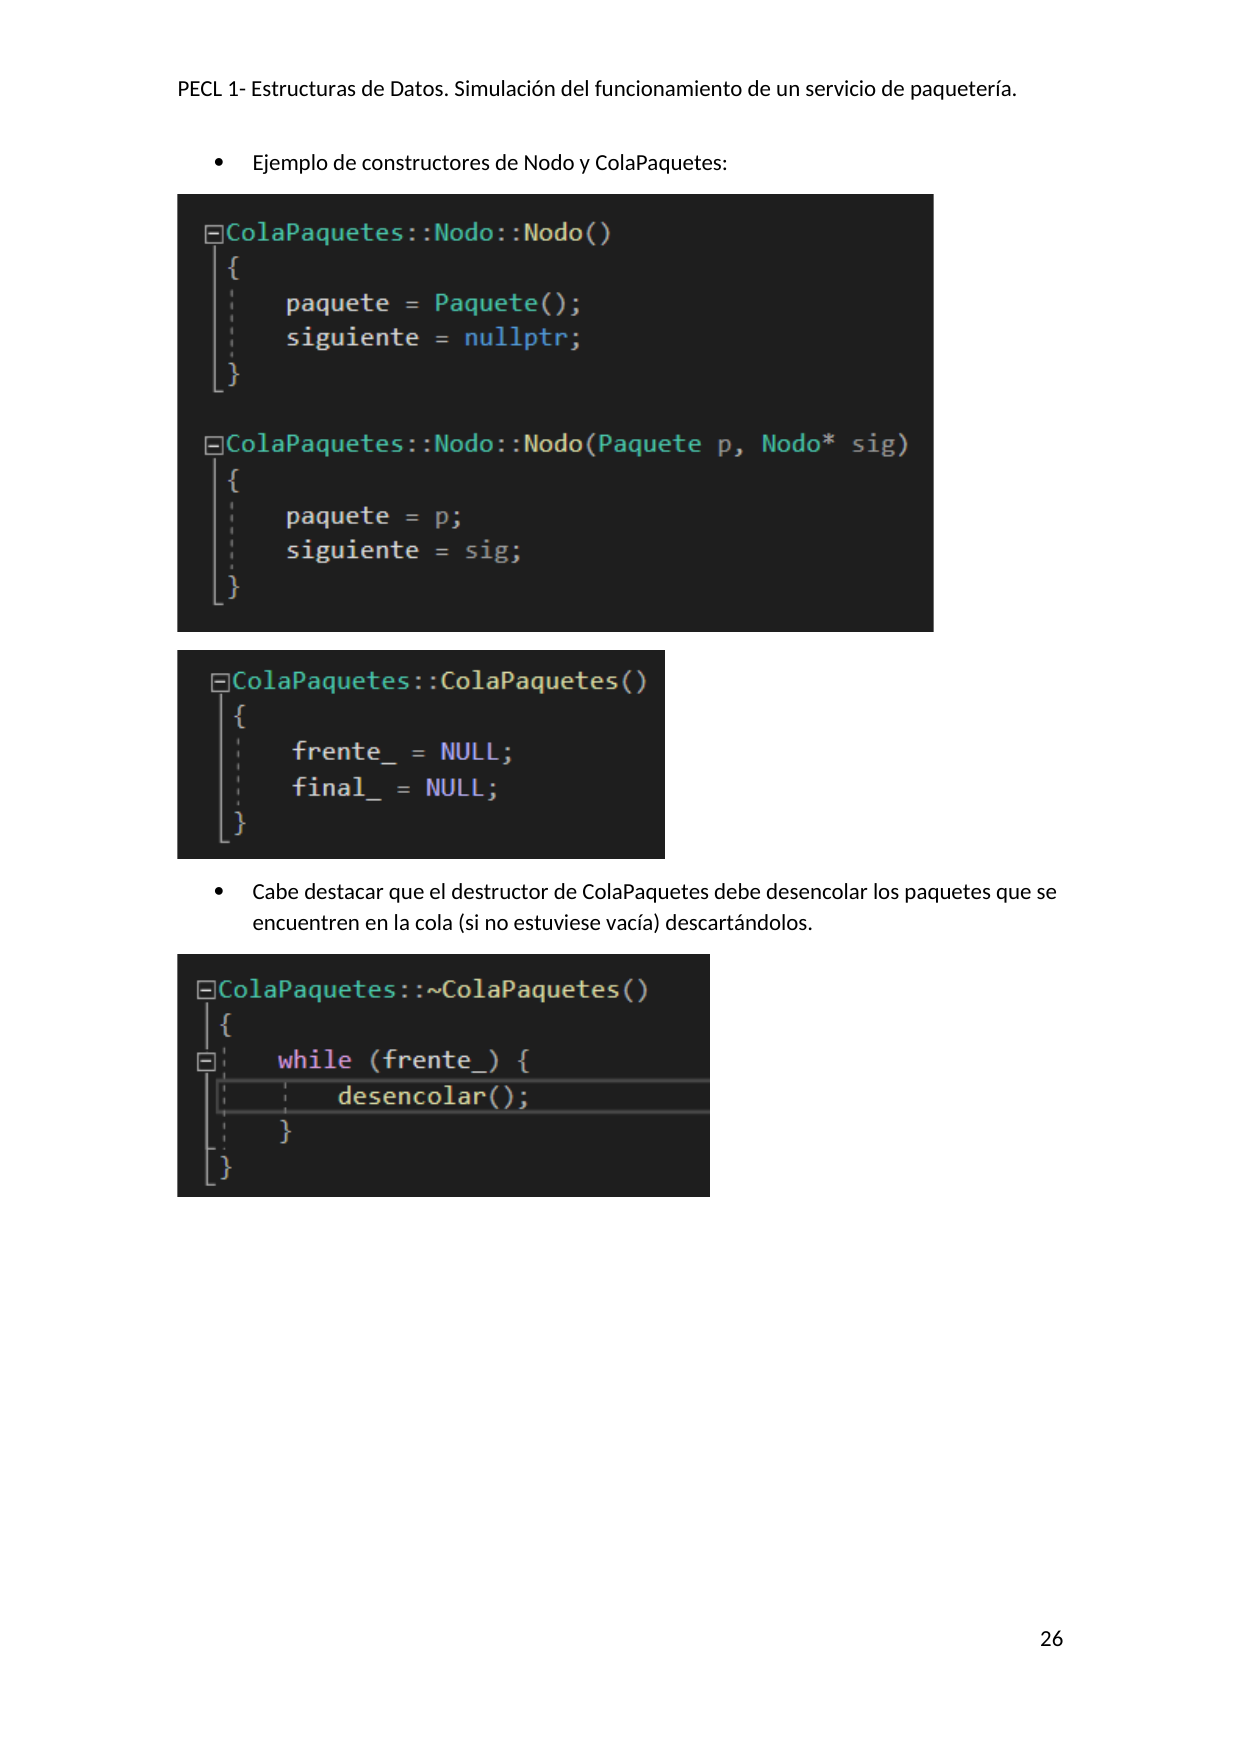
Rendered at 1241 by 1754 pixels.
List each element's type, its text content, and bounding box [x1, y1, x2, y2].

picture [177, 954, 710, 1197]
picture [177, 650, 665, 859]
list Ejemplo de constructores de Nodo y ColaPaquetes: [215, 148, 1063, 176]
list Cabe destacar que el destructor de ColaPaquetes debe desencolar los paquetes que se encuentren en la cola (si no estuviese vacía) descartándolos. [215, 877, 1063, 936]
picture [177, 194, 934, 632]
